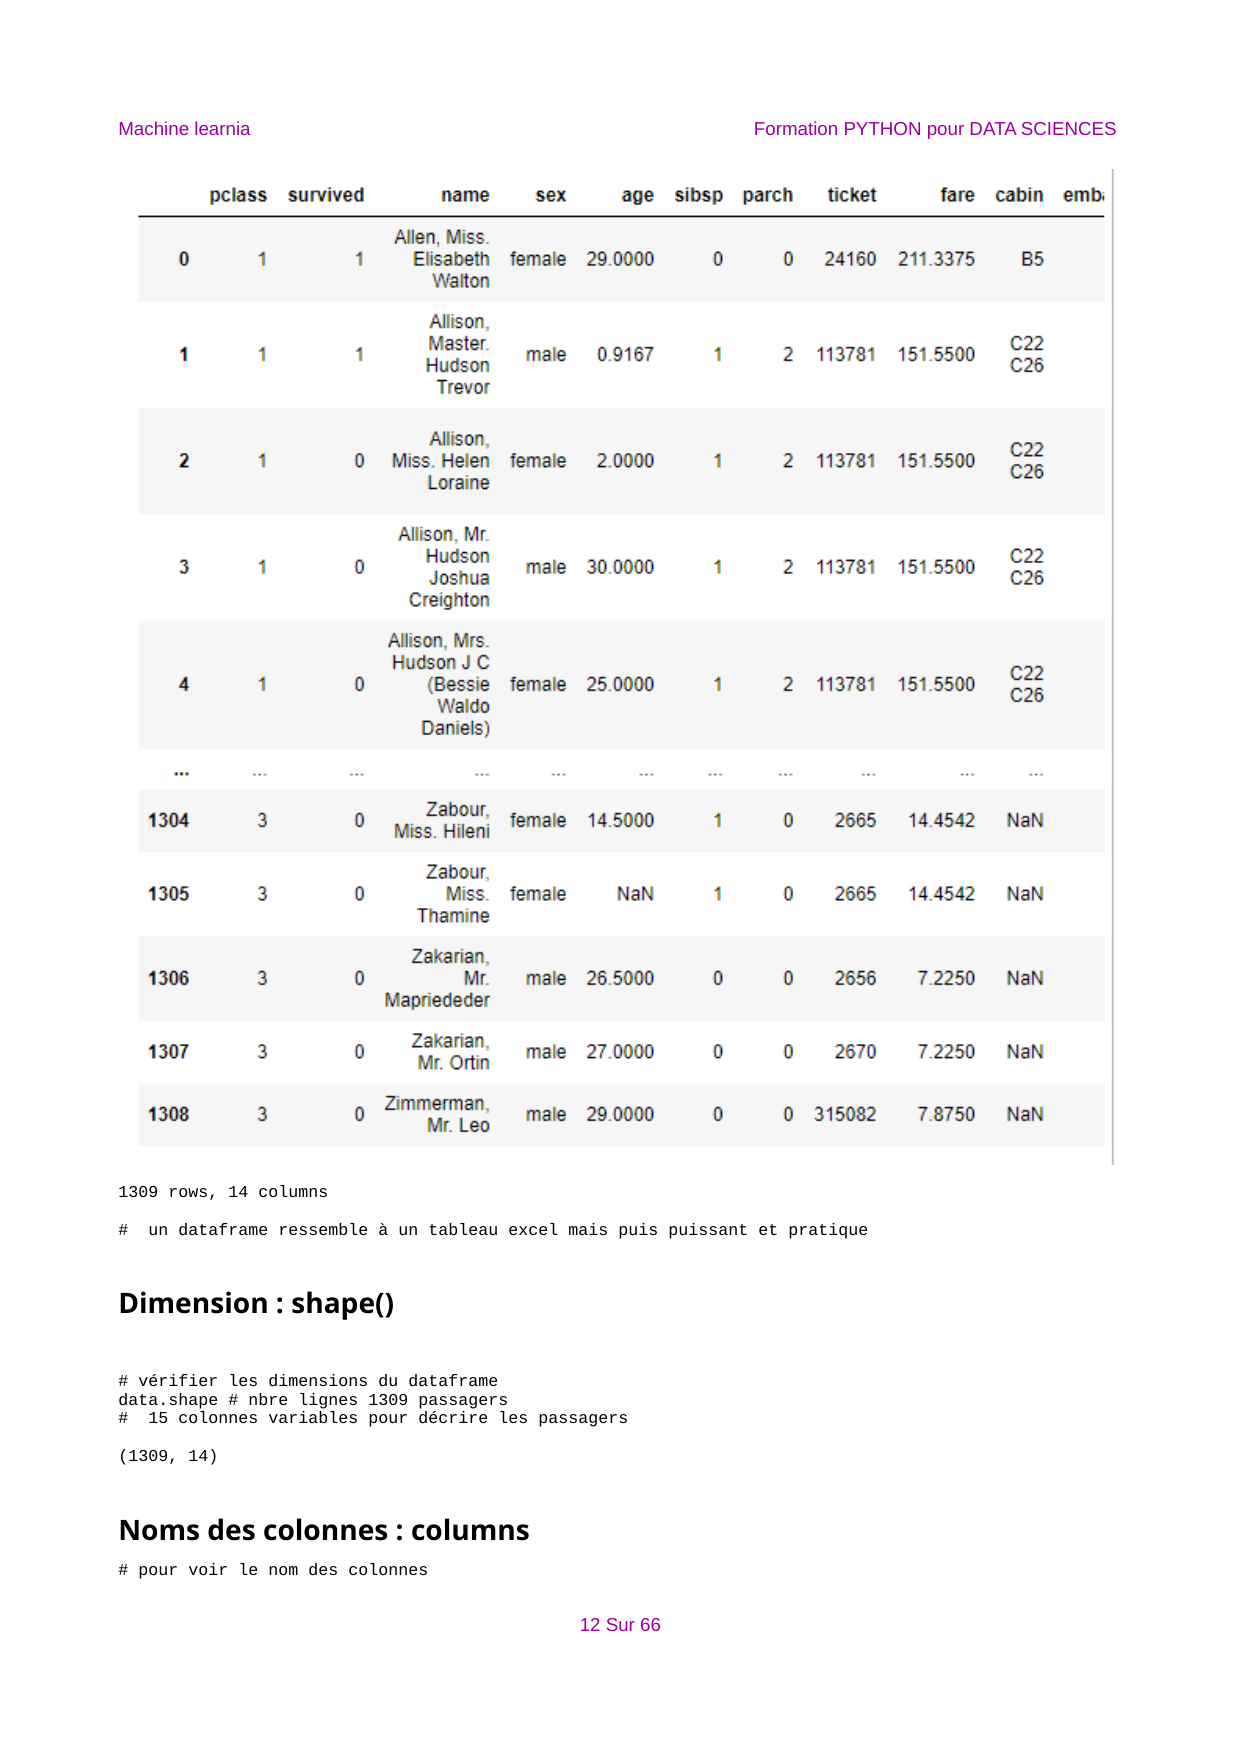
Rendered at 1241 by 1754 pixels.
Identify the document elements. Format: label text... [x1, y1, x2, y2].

text # vérifier les dimensions du dataframe [118, 1372, 1122, 1391]
text # 15 colonnes variables pour décrire les passagers [118, 1410, 1122, 1429]
text (1309, 14) [118, 1448, 1122, 1467]
subtitle Dimension : shape() [118, 1284, 1122, 1322]
picture [123, 169, 1117, 1165]
subtitle Noms des colonnes : columns [118, 1511, 1122, 1549]
text data.shape # nbre lignes 1309 passagers [118, 1391, 1122, 1410]
text 1309 rows, 14 columns [118, 1183, 1122, 1202]
text # un dataframe ressemble à un tableau excel mais puis puissant et pratique [118, 1221, 1122, 1240]
text # pour voir le nom des colonnes [118, 1561, 1122, 1580]
